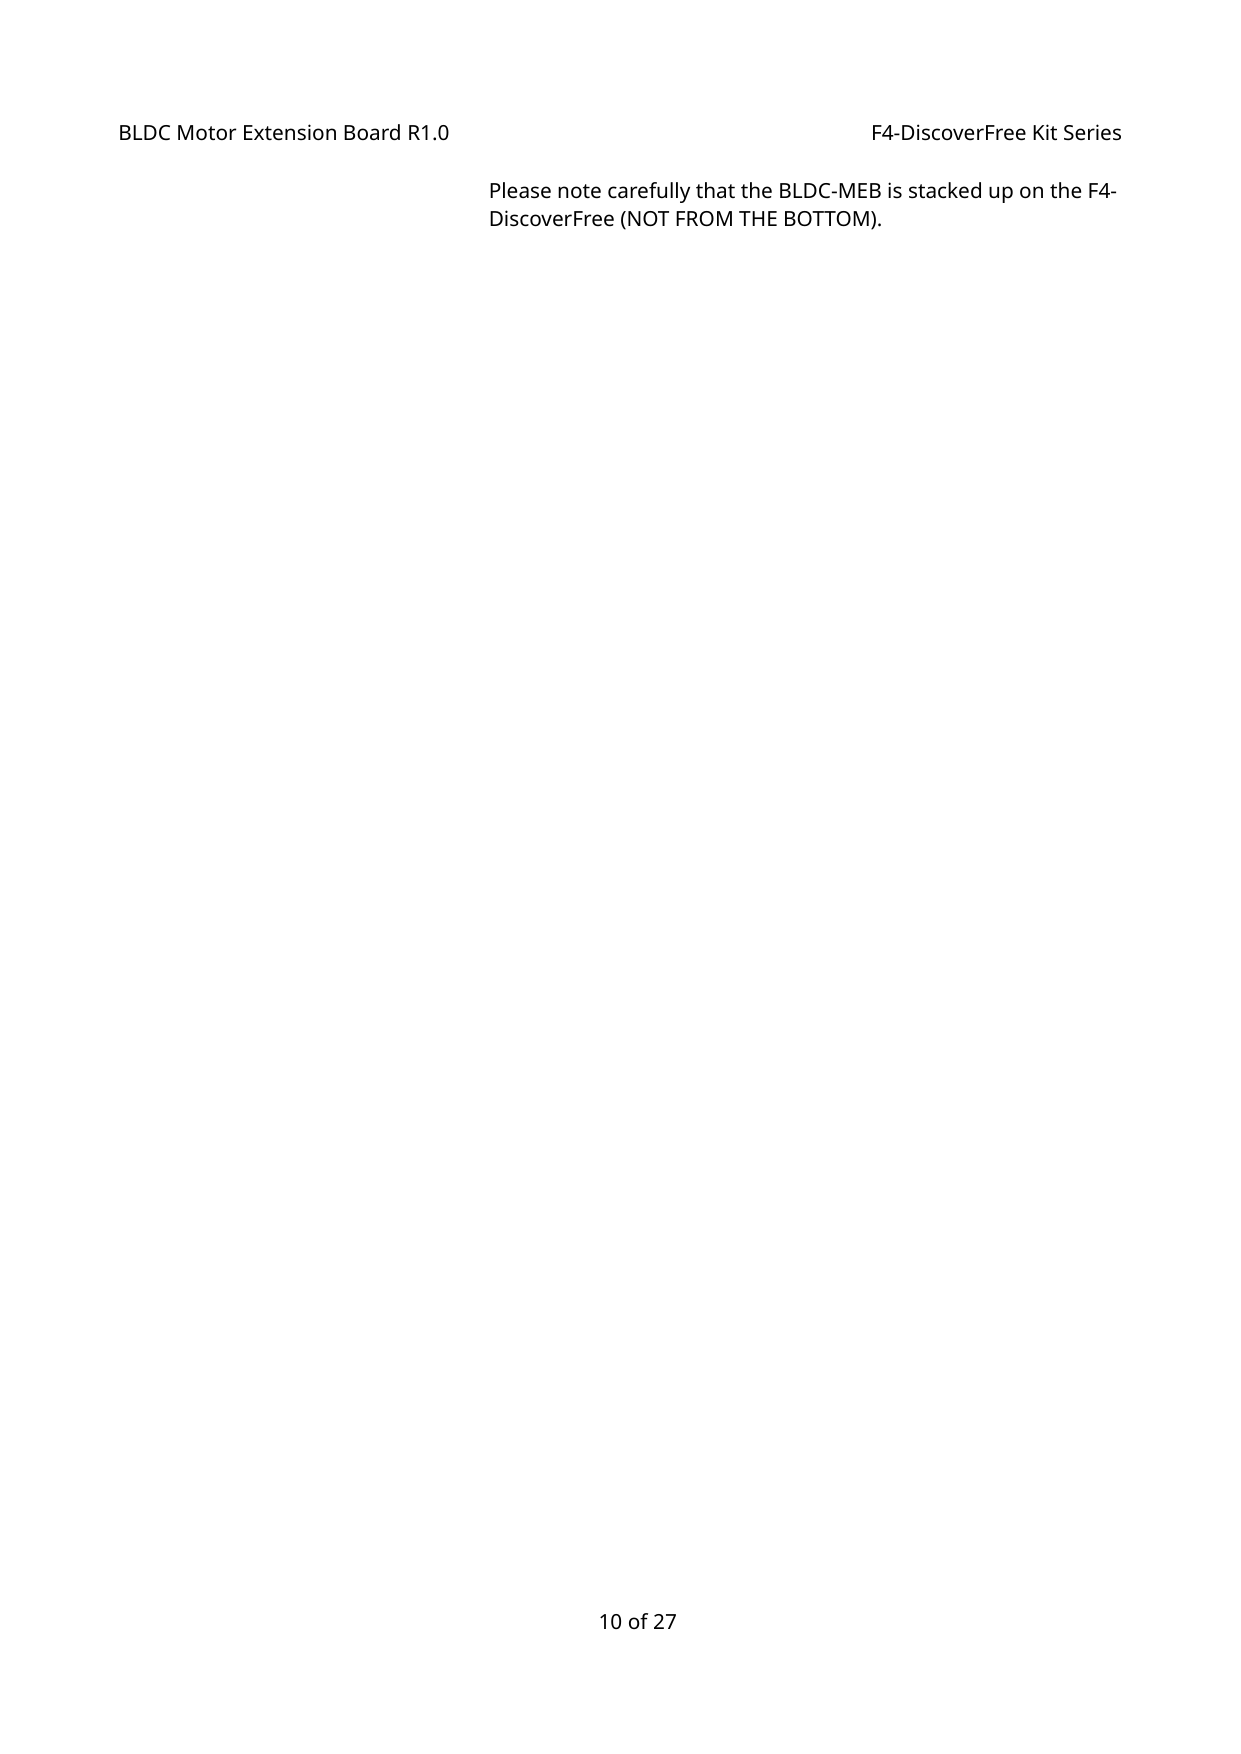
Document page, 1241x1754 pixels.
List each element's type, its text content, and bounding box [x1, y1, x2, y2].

list Please note carefully that the BLDC-MEB is stacked up on the F4-DiscoverFree (NOT FROM THE BOTTOM). [451, 176, 1122, 233]
